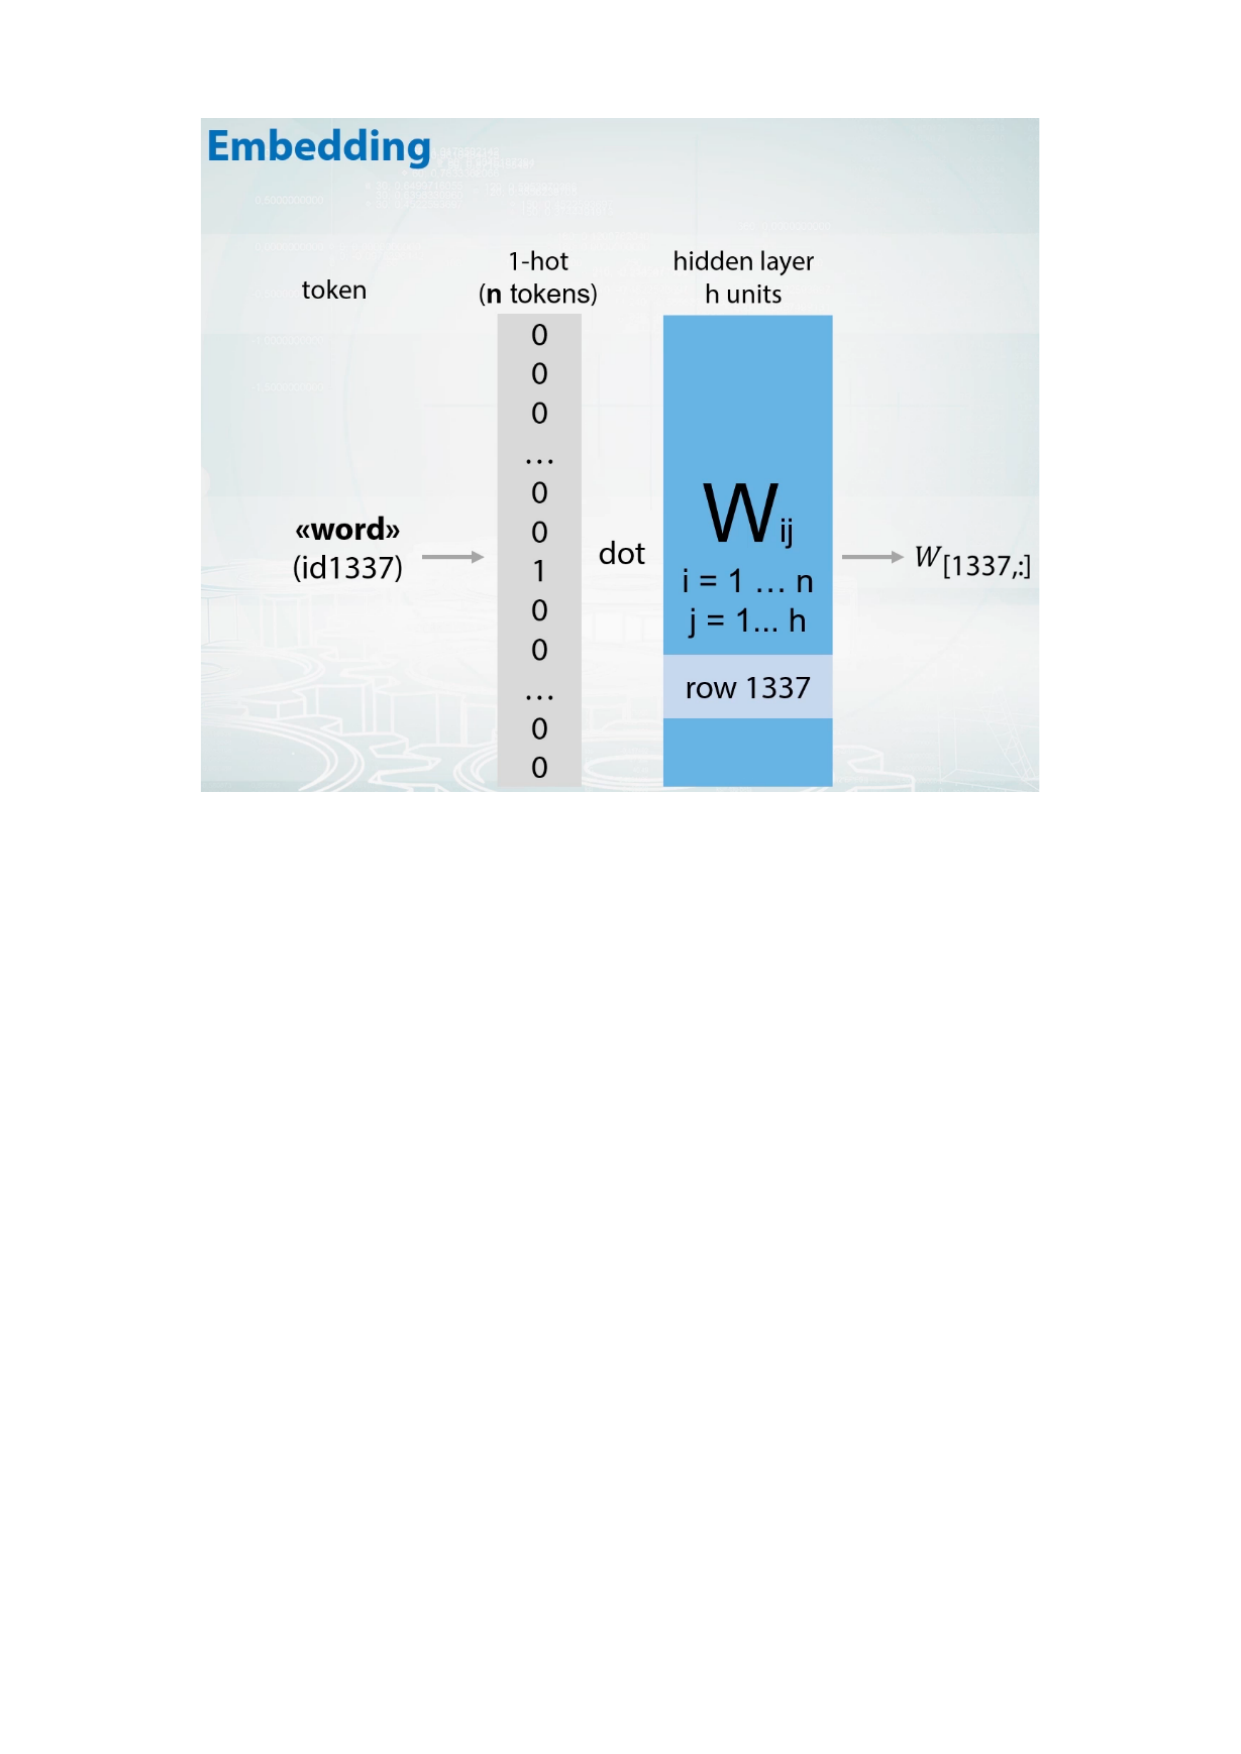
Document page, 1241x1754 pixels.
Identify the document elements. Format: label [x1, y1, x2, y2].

picture [200, 118, 1040, 792]
